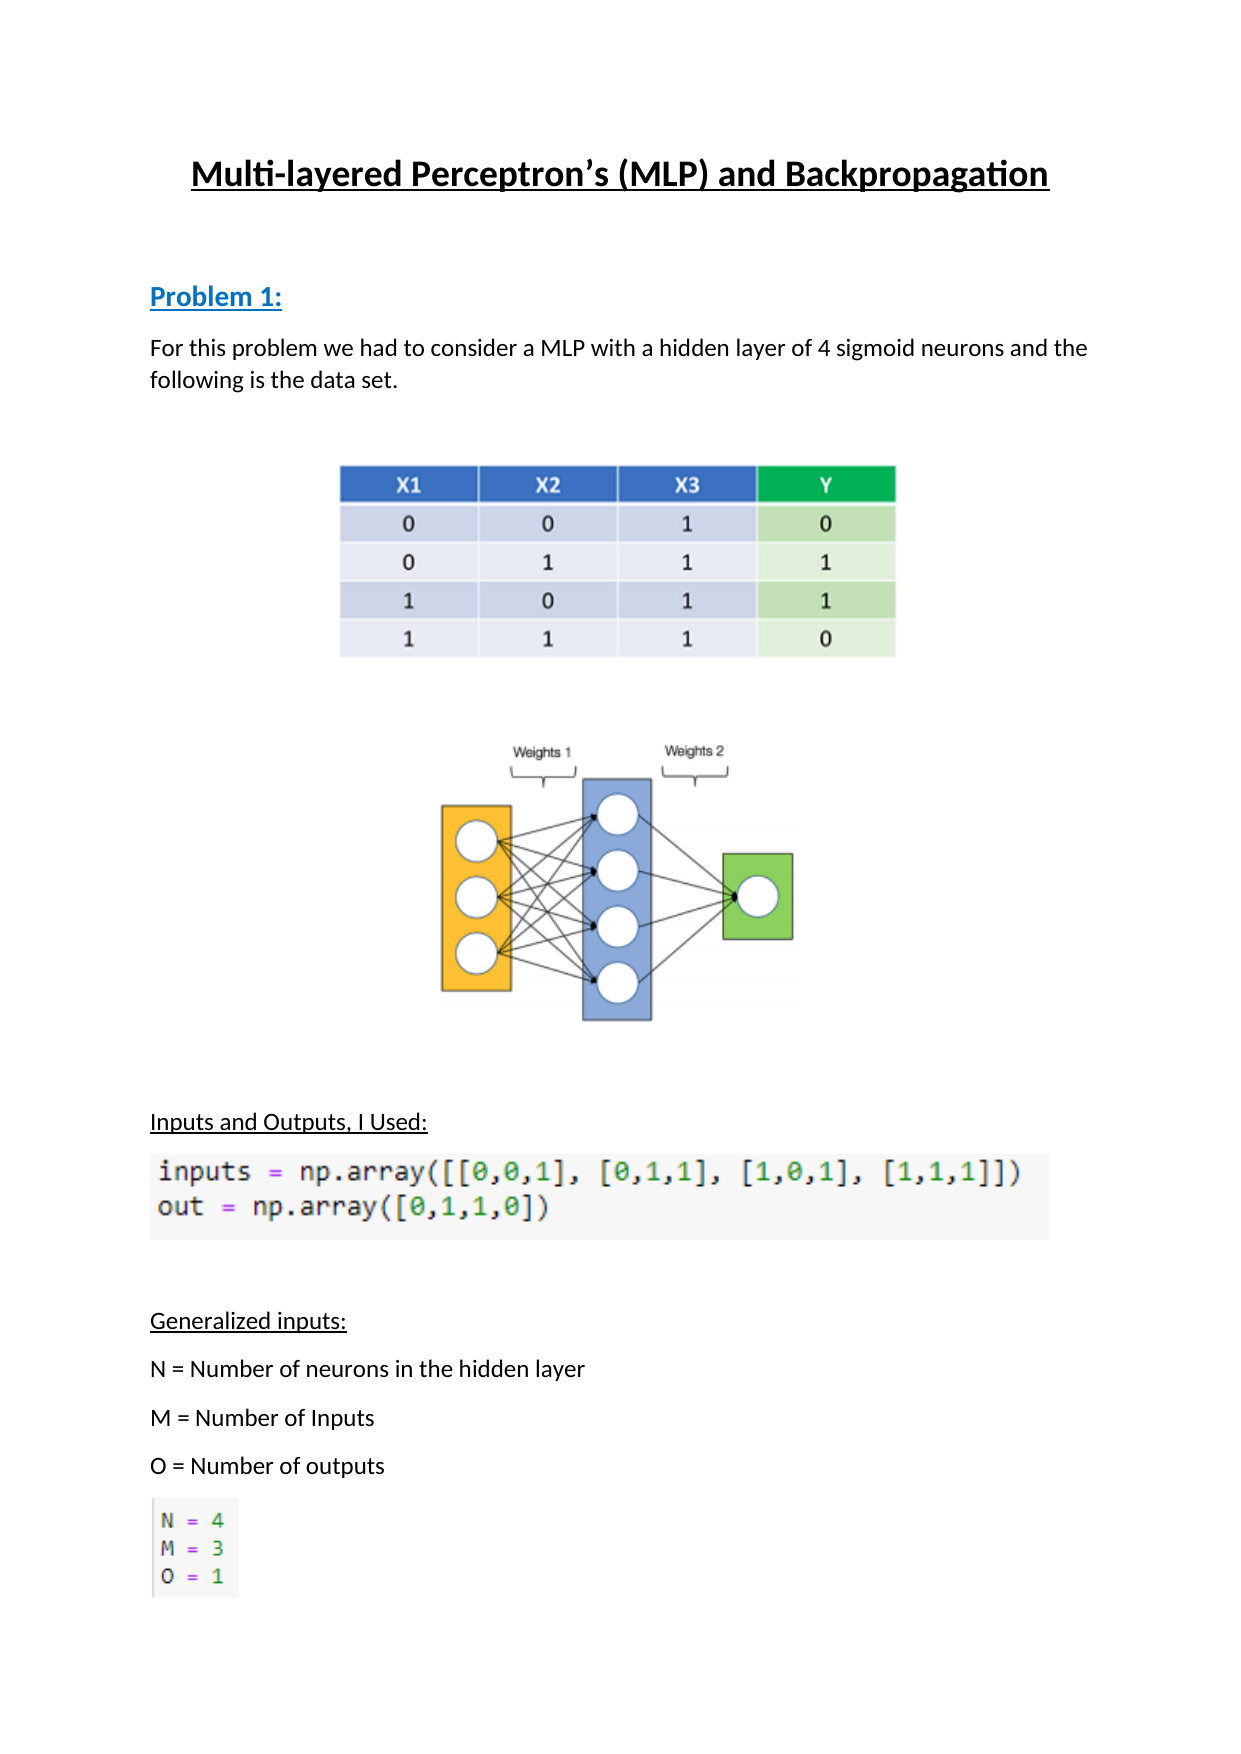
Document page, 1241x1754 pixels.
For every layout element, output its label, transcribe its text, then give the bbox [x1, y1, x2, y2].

text For this problem we had to consider a MLP with a hidden layer of 4 sigmoid neurons and the following is the data set. [150, 332, 1090, 394]
text Generalized inputs: [150, 1305, 1090, 1336]
text N = Number of neurons in the hidden layer [150, 1354, 1090, 1384]
text Inputs and Outputs, I Used: [150, 1106, 1090, 1137]
text M = Number of Inputs [150, 1402, 1090, 1432]
text Problem 1: [150, 278, 1090, 314]
text Multi-layered Perceptron’s (MLP) and Backpropagation [150, 150, 1090, 196]
text O = Number of outputs [150, 1450, 1090, 1481]
